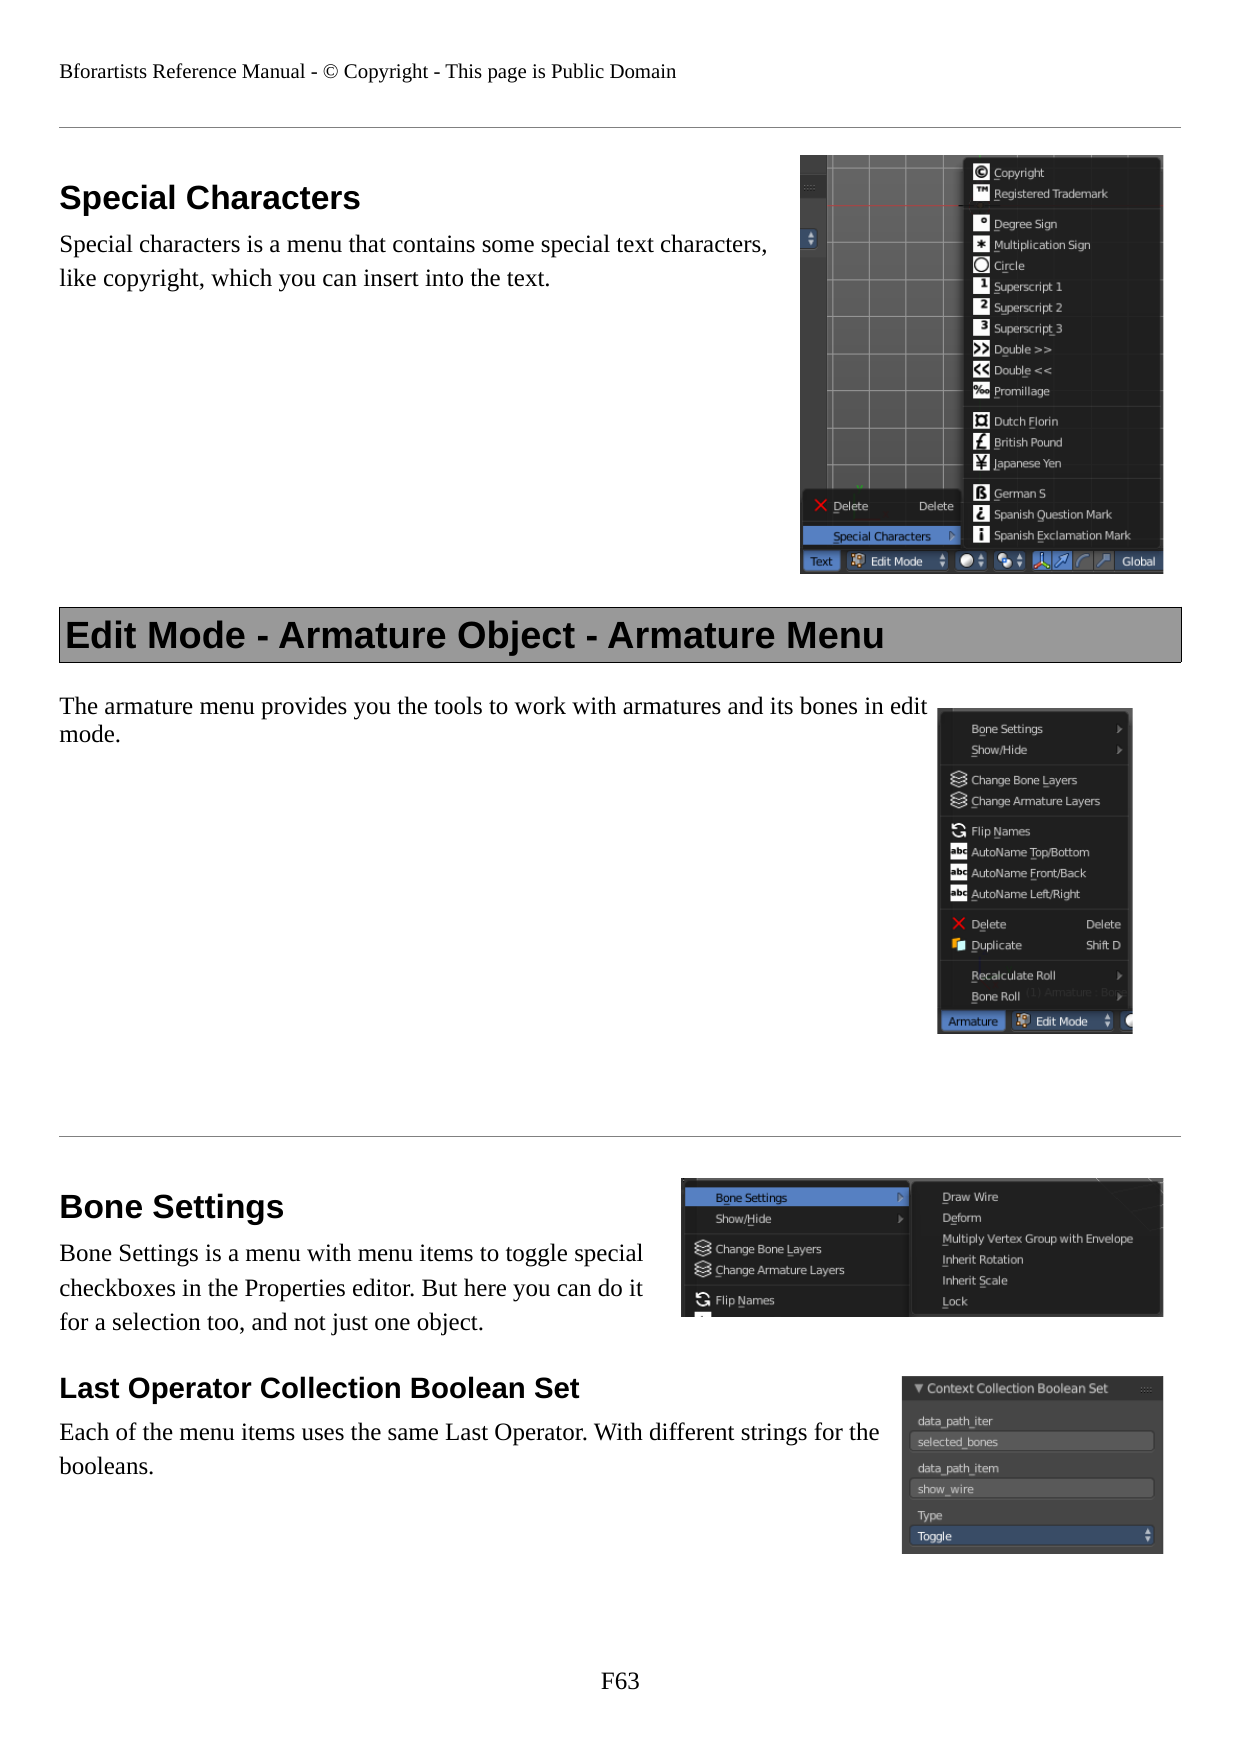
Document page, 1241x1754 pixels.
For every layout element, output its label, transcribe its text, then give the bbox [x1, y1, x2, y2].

subtitle Bone Settings [59, 1187, 681, 1226]
picture [681, 1178, 1164, 1317]
subtitle [1164, 178, 1181, 216]
text Bone Settings is a menu with menu items to toggle special checkboxes in the Properties editor. But here you can do it for a selection too, and not just one object. [59, 1238, 1181, 1336]
subtitle Special Characters [59, 178, 800, 216]
picture [937, 708, 1133, 1034]
text Special characters is a menu that contains some special text characters, like copyright, which you can insert into the text. [59, 229, 800, 292]
subtitle [1164, 1187, 1181, 1226]
picture [901, 1376, 1164, 1554]
text Each of the menu items uses the same Last Operator. With different strings for the booleans. [59, 1417, 901, 1480]
text The armature menu provides you the tools to work with armatures and its bones in edit mode. [59, 691, 1181, 748]
picture [800, 155, 1164, 574]
subtitle Last Operator Collection Boolean Set [59, 1371, 1181, 1404]
table_header Edit Mode - Armature Object - Armature Menu [60, 608, 1181, 662]
